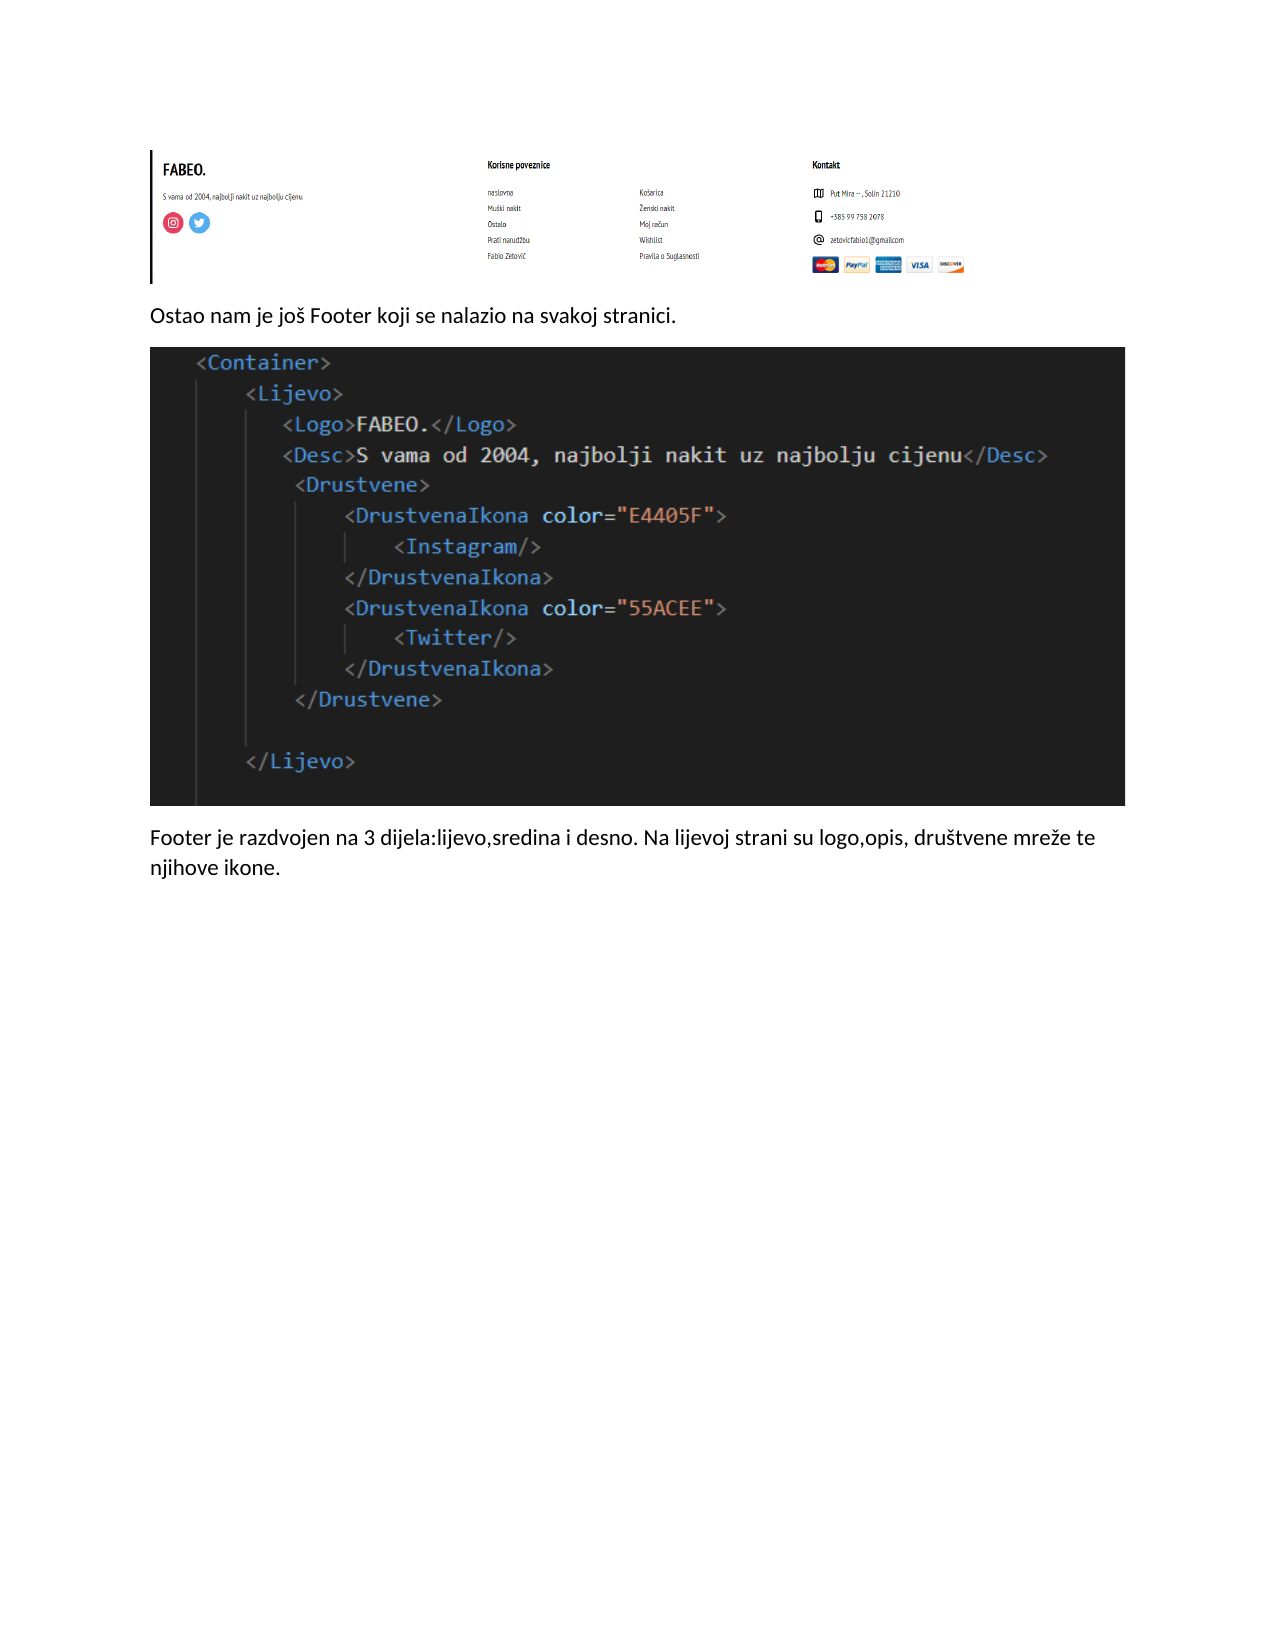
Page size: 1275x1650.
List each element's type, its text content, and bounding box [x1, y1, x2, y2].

text Footer je razdvojen na 3 dijela:lijevo,sredina i desno. Na lijevoj strani su logo,opis, društvene mreže te njihove ikone. [150, 823, 1125, 881]
text Ostao nam je još Footer koji se nalazio na svakoj stranici. [150, 301, 1125, 329]
